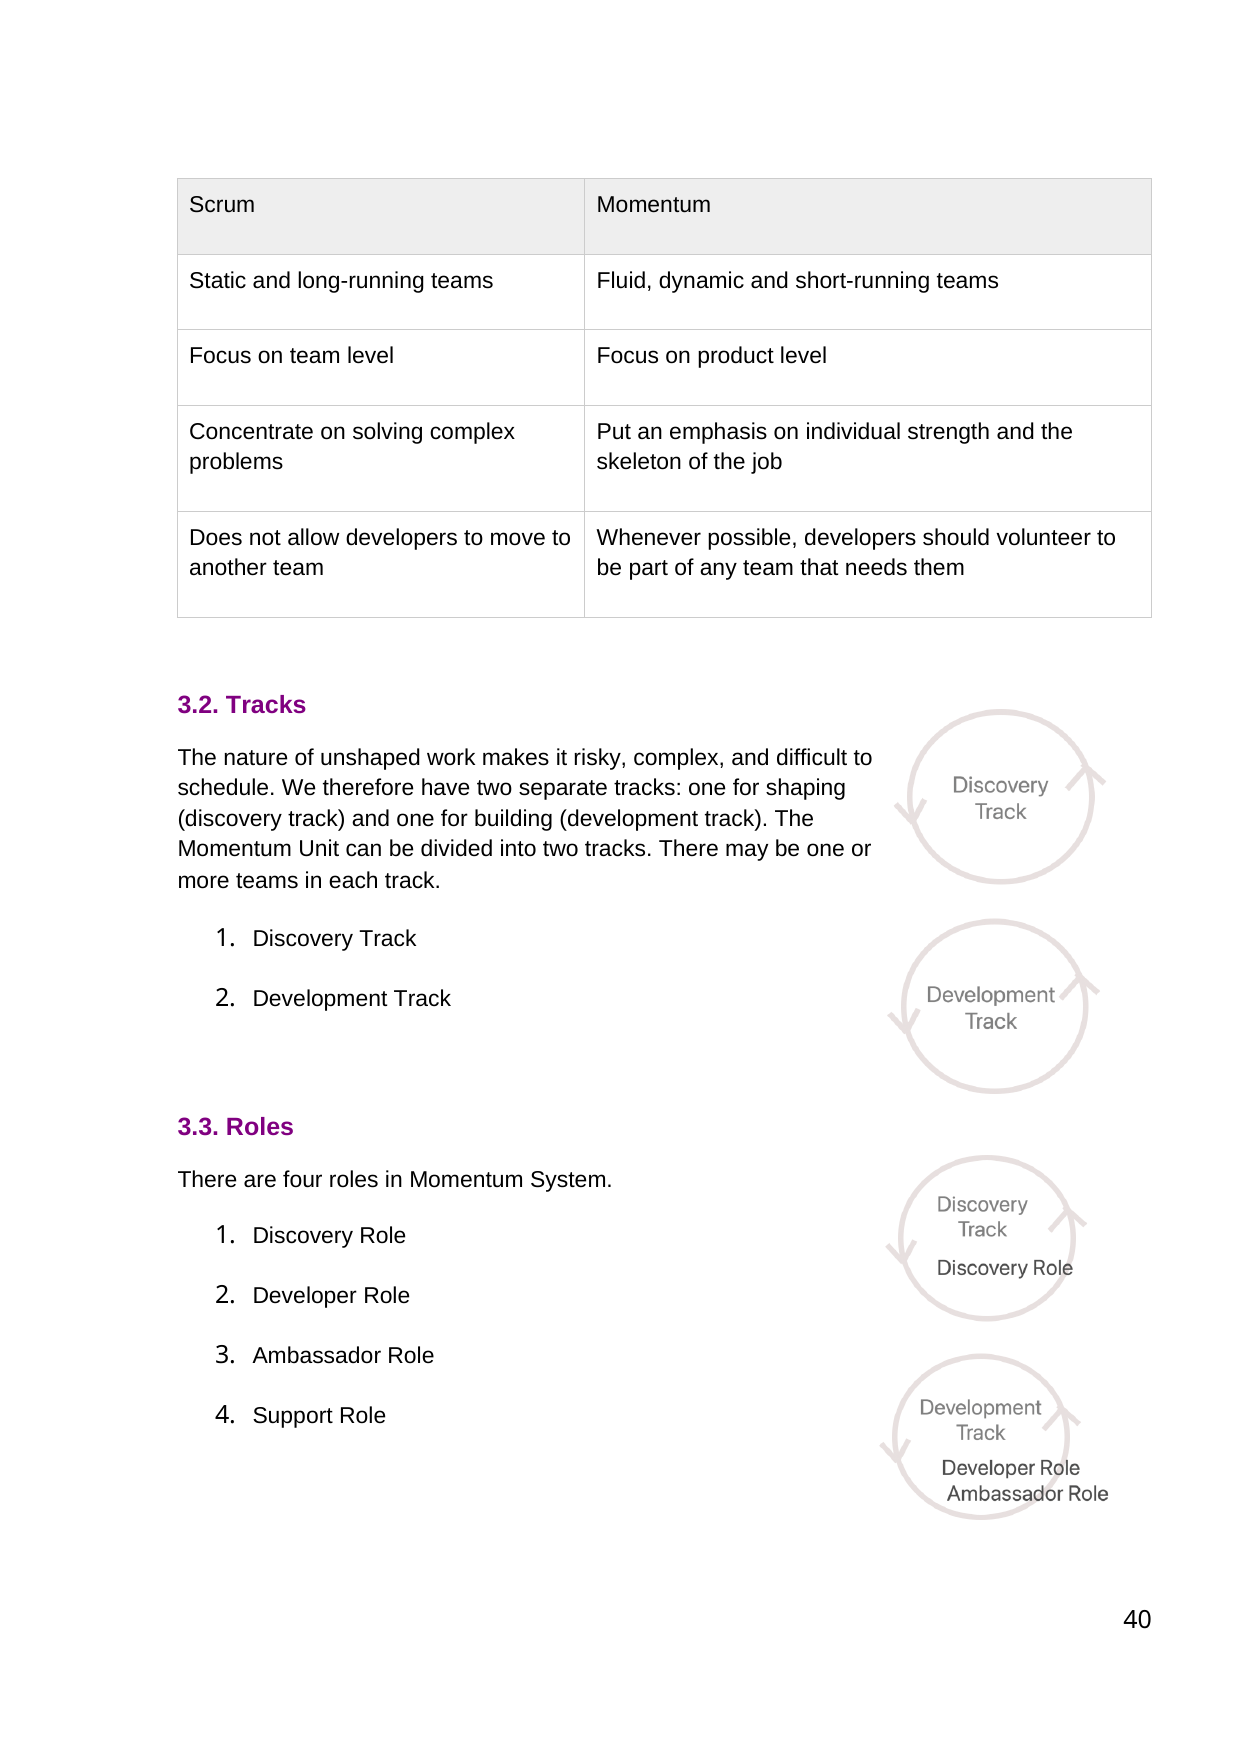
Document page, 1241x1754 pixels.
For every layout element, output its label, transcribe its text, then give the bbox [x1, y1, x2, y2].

subtitle 3.3. Roles [177, 1112, 1152, 1140]
table_cell Focus on team level [178, 330, 584, 405]
table_cell Concentrate on solving complex problems [178, 406, 584, 511]
table_cell Does not allow developers to move to another team [178, 512, 584, 617]
list Ambassador Role [215, 1337, 875, 1371]
list [1120, 1397, 1152, 1431]
list Developer Role [215, 1277, 875, 1311]
list Discovery Role [215, 1217, 875, 1251]
table_cell Static and long-running teams [178, 255, 584, 329]
table_cell Fluid, dynamic and short-running teams [585, 255, 1151, 329]
text [1120, 1166, 1152, 1192]
list [1120, 1277, 1152, 1311]
text There are four roles in Momentum System. [177, 1166, 875, 1192]
list [1123, 919, 1152, 953]
subtitle 3.2. Tracks [177, 690, 1152, 719]
table_cell Whenever possible, developers should volunteer to be part of any team that needs them [585, 512, 1151, 617]
list Discovery Track [215, 919, 876, 953]
list Development Track [215, 979, 876, 1013]
picture [875, 1141, 1120, 1528]
text The nature of unshaped work makes it risky, complex, and difficult to schedule. We therefore have two separate tracks: one for shaping (discovery track) and one for building (development track). The Momentum Unit can be divided into two tracks. There may be one or more teams in each track. [177, 744, 876, 894]
list [1120, 1337, 1152, 1371]
table_header Scrum [178, 179, 584, 254]
list [1120, 1217, 1152, 1251]
picture [876, 698, 1123, 1107]
table_cell Put an emphasis on individual strength and the skeleton of the job [585, 406, 1151, 511]
list [1123, 979, 1152, 1013]
table_header Momentum [585, 179, 1151, 254]
table_cell Focus on product level [585, 330, 1151, 405]
list Support Role [215, 1397, 875, 1431]
